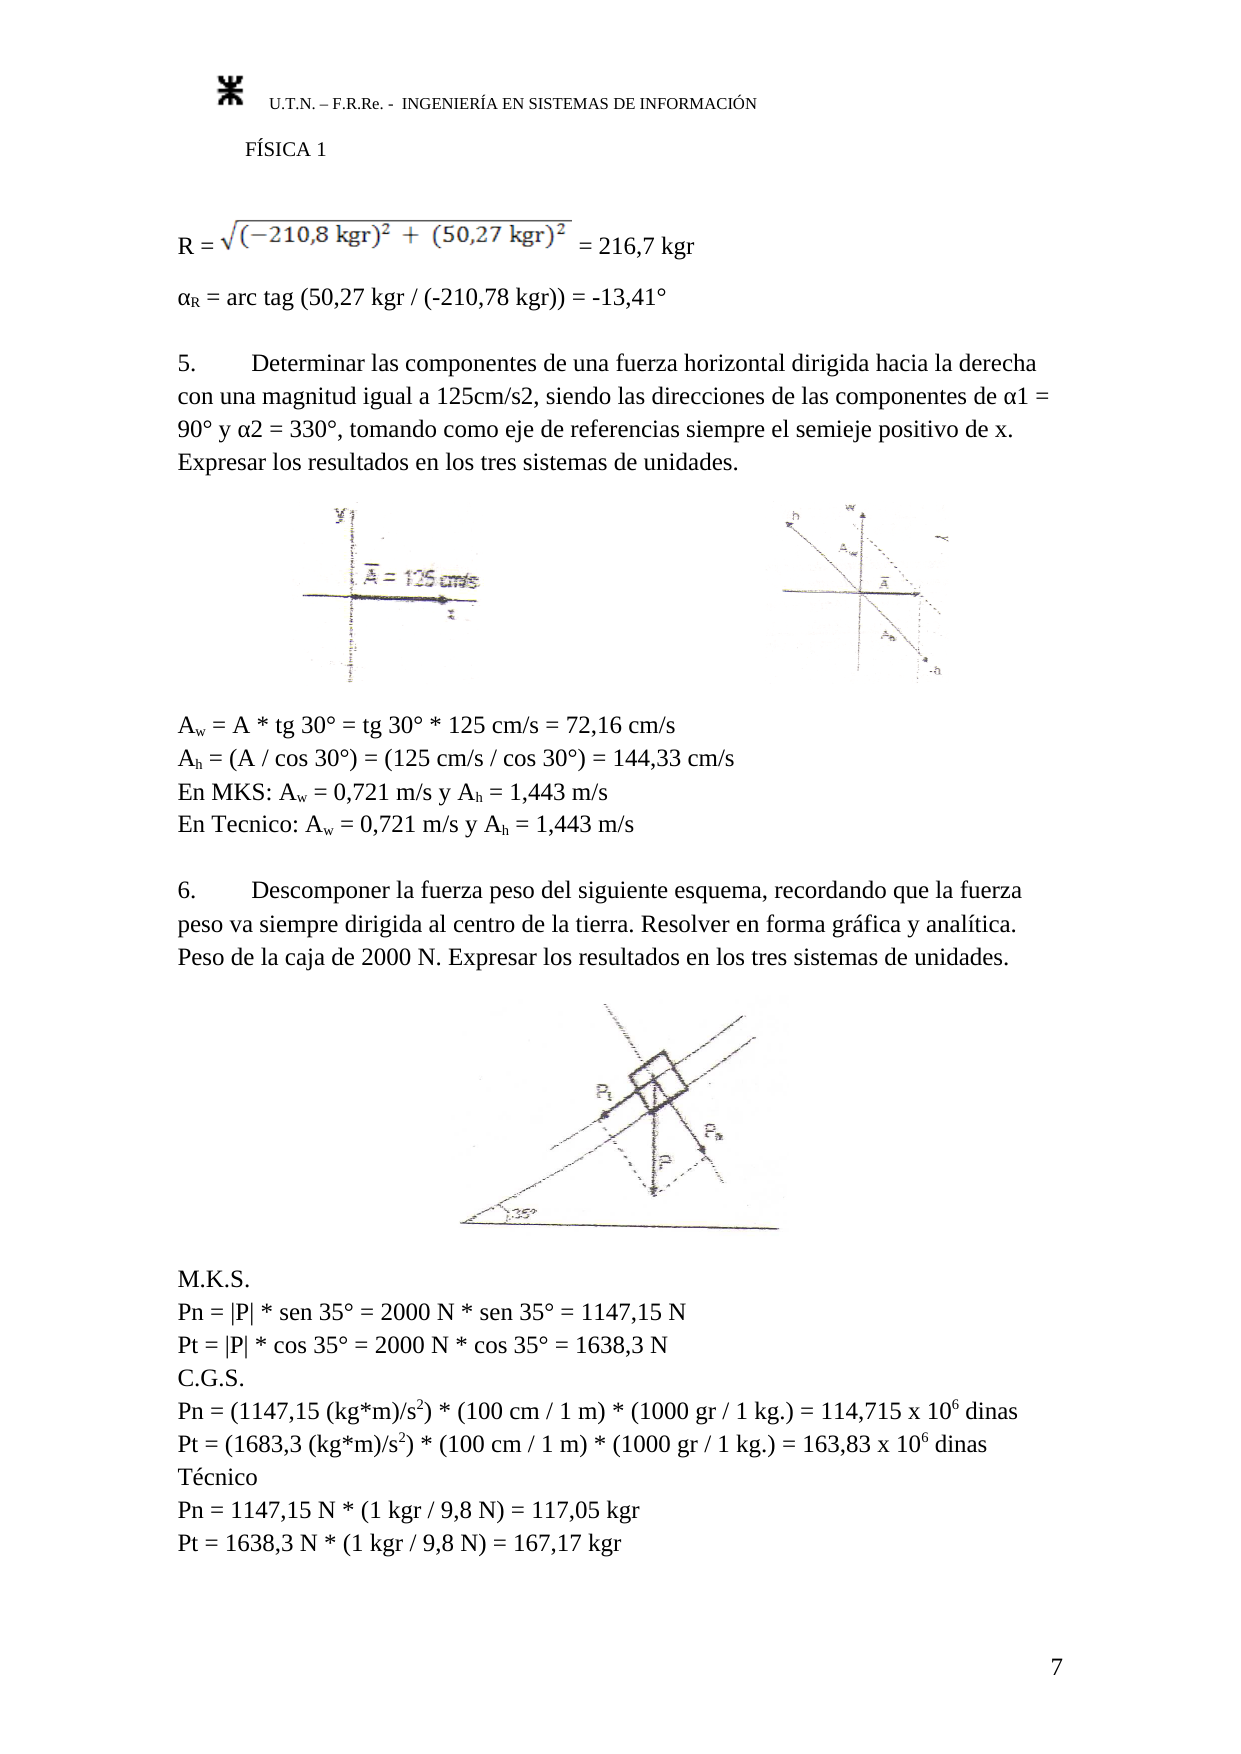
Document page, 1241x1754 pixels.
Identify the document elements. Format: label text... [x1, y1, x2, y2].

text C.G.S. [177, 1363, 1063, 1391]
text Pt = 1638,3 N * (1 kgr / 9,8 N) = 167,17 kgr [177, 1528, 1063, 1557]
text 5. Determinar las componentes de una fuerza horizontal dirigida hacia la derecha con una magnitud igual a 125cm/s2, siendo las direcciones de las componentes de α1 = 90° y α2 = 330°, tomando como eje de referencias siempre el semieje positivo de x. Expresar los resultados en los tres sistemas de unidades. [177, 348, 1063, 476]
text R = = 216,7 kgr [177, 214, 1063, 276]
text Pt = (1683,3 (kg*m)/s2) * (100 cm / 1 m) * (1000 gr / 1 kg.) = 163,83 x 106 dinas [177, 1429, 1063, 1457]
text Ah = (A / cos 30°) = (125 cm/s / cos 30°) = 144,33 cm/s [177, 743, 1063, 772]
text En MKS: Aw = 0,721 m/s y Ah = 1,443 m/s [177, 777, 1063, 805]
text Pn = (1147,15 (kg*m)/s2) * (100 cm / 1 m) * (1000 gr / 1 kg.) = 114,715 x 106 dinas [177, 1396, 1063, 1424]
picture [291, 502, 484, 686]
text αR = arc tag (50,27 kgr / (-210,78 kgr)) = -13,41° [177, 282, 1063, 311]
picture [765, 501, 949, 686]
text Aw = A * tg 30° = tg 30° * 125 cm/s = 72,16 cm/s [177, 711, 1063, 739]
picture [450, 995, 790, 1239]
text M.K.S. [177, 1264, 1063, 1292]
text Técnico [177, 1462, 1063, 1491]
text Pt = |P| * cos 35° = 2000 N * cos 35° = 1638,3 N [177, 1330, 1063, 1358]
picture [220, 214, 572, 255]
text 6. Descomponer la fuerza peso del siguiente esquema, recordando que la fuerza peso va siempre dirigida al centro de la tierra. Resolver en forma gráfica y analítica. Peso de la caja de 2000 N. Expresar los resultados en los tres sistemas de unidades. [177, 876, 1063, 970]
text Pn = |P| * sen 35° = 2000 N * sen 35° = 1147,15 N [177, 1297, 1063, 1325]
text Pn = 1147,15 N * (1 kgr / 9,8 N) = 117,05 kgr [177, 1495, 1063, 1523]
text En Tecnico: Aw = 0,721 m/s y Ah = 1,443 m/s [177, 809, 1063, 838]
